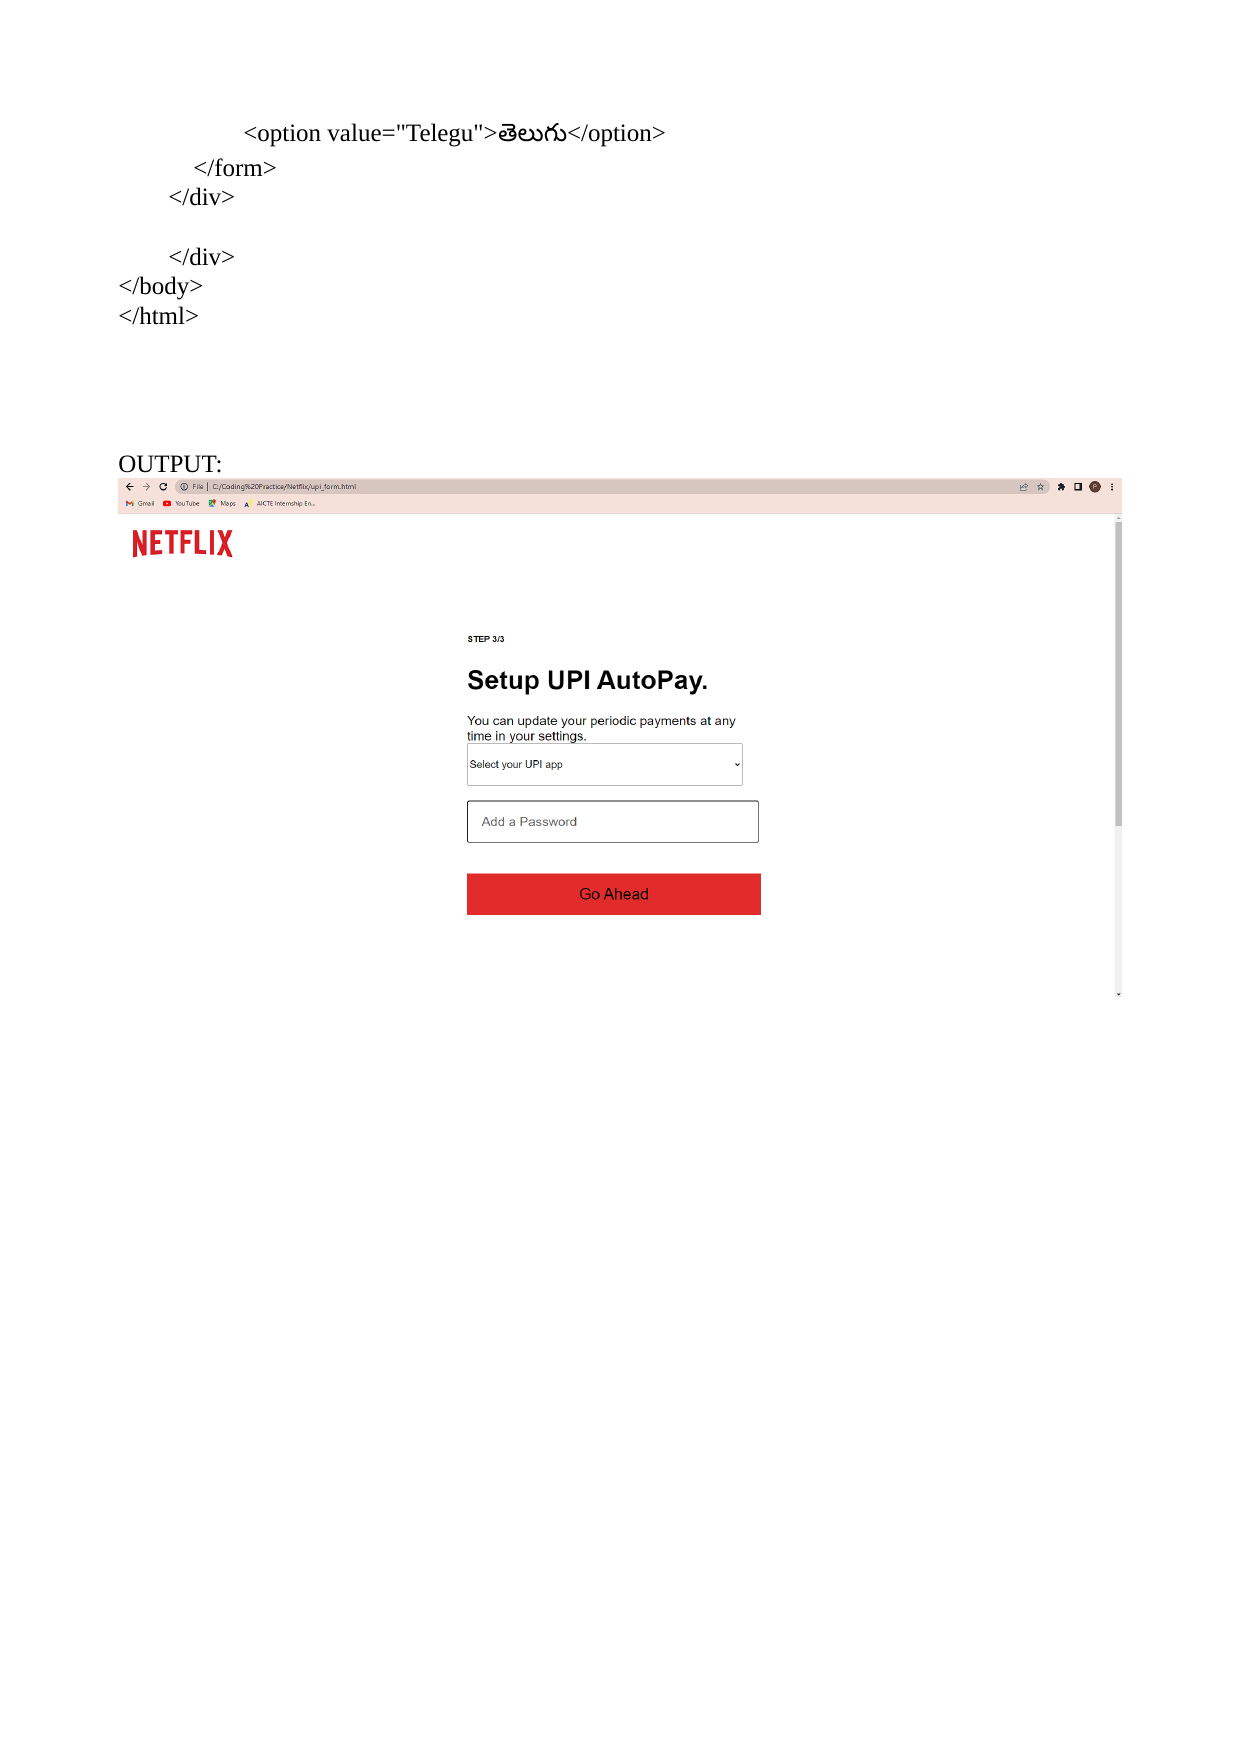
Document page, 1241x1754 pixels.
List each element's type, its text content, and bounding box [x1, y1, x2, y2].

text </form> [118, 152, 1122, 181]
text </div> [118, 241, 1122, 270]
text </div> [118, 181, 1122, 211]
text </html> [118, 300, 1122, 330]
text <option value="Telegu">తెలుగు</option> [118, 118, 1122, 152]
text </body> [118, 270, 1122, 300]
text OUTPUT: [118, 448, 1122, 478]
picture [118, 478, 1123, 997]
